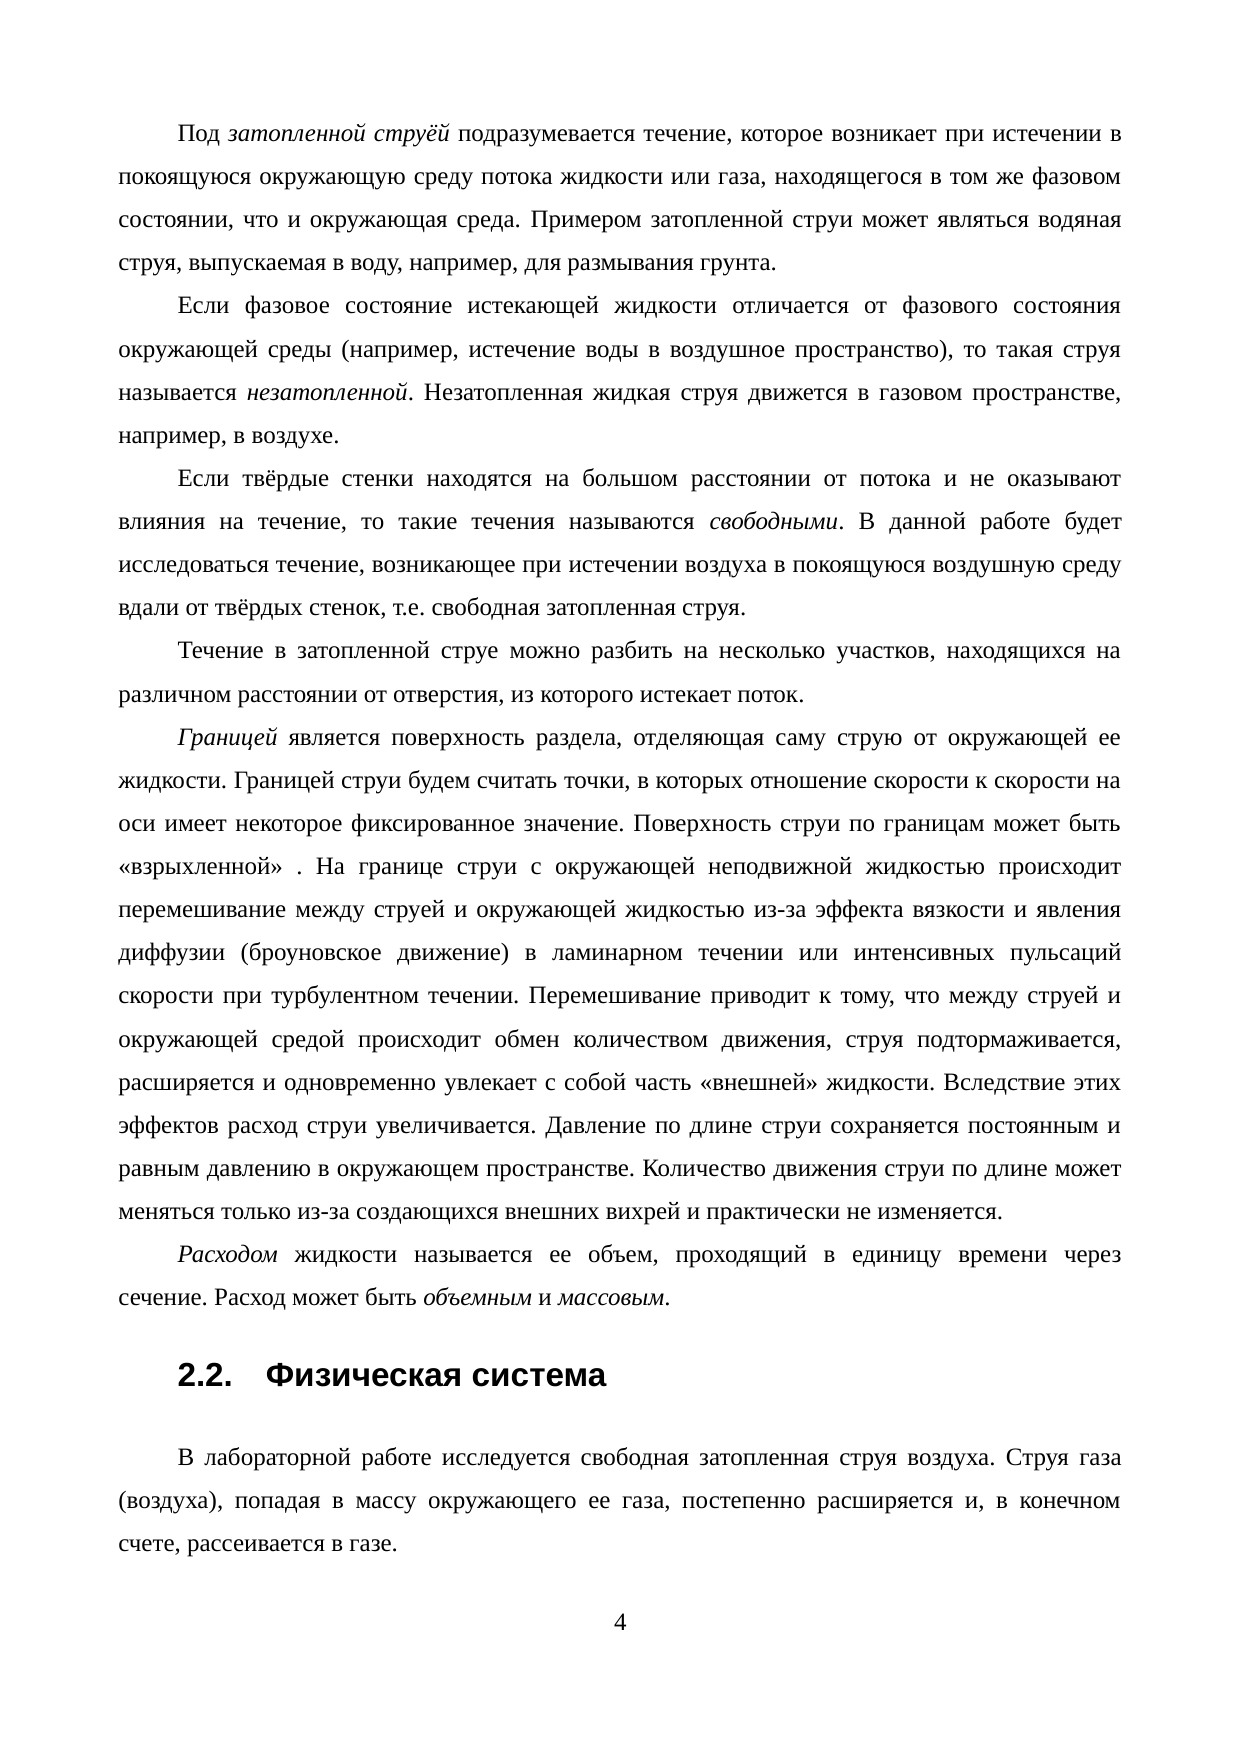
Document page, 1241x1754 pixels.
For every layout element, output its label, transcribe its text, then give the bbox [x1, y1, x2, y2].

text Если твёрдые стенки находятся на большом расстоянии от потока и не оказывают влияния на течение, то такие течения называются свободными. В данной работе будет исследоваться течение, возникающее при истечении воздуха в покоящуюся воздушную среду вдали от твёрдых стенок, т.е. свободная затопленная струя. [118, 463, 1122, 621]
text Расходом жидкости называется ее объем, проходящий в единицу времени через сечение. Расход может быть объемным и массовым. [118, 1239, 1122, 1311]
subtitle Физическая система [118, 1355, 1122, 1393]
text В лабораторной работе исследуется свободная затопленная струя воздуха. Струя газа (воздуха), попадая в массу окружающего ее газа, постепенно расширяется и, в конечном счете, рассеивается в газе. [118, 1442, 1122, 1557]
text Течение в затопленной струе можно разбить на несколько участков, находящихся на различном расстоянии от отверстия, из которого истекает поток. [118, 636, 1122, 707]
text Если фазовое состояние истекающей жидкости отличается от фазового состояния окружающей среды (например, истечение воды в воздушное пространство), то такая струя называется незатопленной. Незатопленная жидкая струя движется в газовом пространстве, например, в воздухе. [118, 291, 1122, 449]
text Границей является поверхность раздела, отделяющая саму струю от окружающей ее жидкости. Границей струи будем считать точки, в которых отношение скорости к скорости на оси имеет некоторое фиксированное значение. Поверхность струи по границам может быть «взрыхленной» . На границе струи с окружающей неподвижной жидкостью происходит перемешивание между струей и окружающей жидкостью из-за эффекта вязкости и явления диффузии (броуновское движение) в ламинарном течении или интенсивных пульсаций скорости при турбулентном течении. Перемешивание приводит к тому, что между струей и окружающей средой происходит обмен количеством движения, струя подтормаживается, расширяется и одновременно увлекает с собой часть «внешней» жидкости. Вследствие этих эффектов расход струи увеличивается. Давление по длине струи сохраняется постоянным и равным давлению в окружающем пространстве. Количество движения струи по длине может меняться только из-за создающихся внешних вихрей и практически не изменяется. [118, 722, 1122, 1225]
text Под затопленной струёй подразумевается течение, которое возникает при истечении в покоящуюся окружающую среду потока жидкости или газа, находящегося в том же фазовом состоянии, что и окружающая среда. Примером затопленной струи может являться водяная струя, выпускаемая в воду, например, для размывания грунта. [118, 118, 1122, 276]
